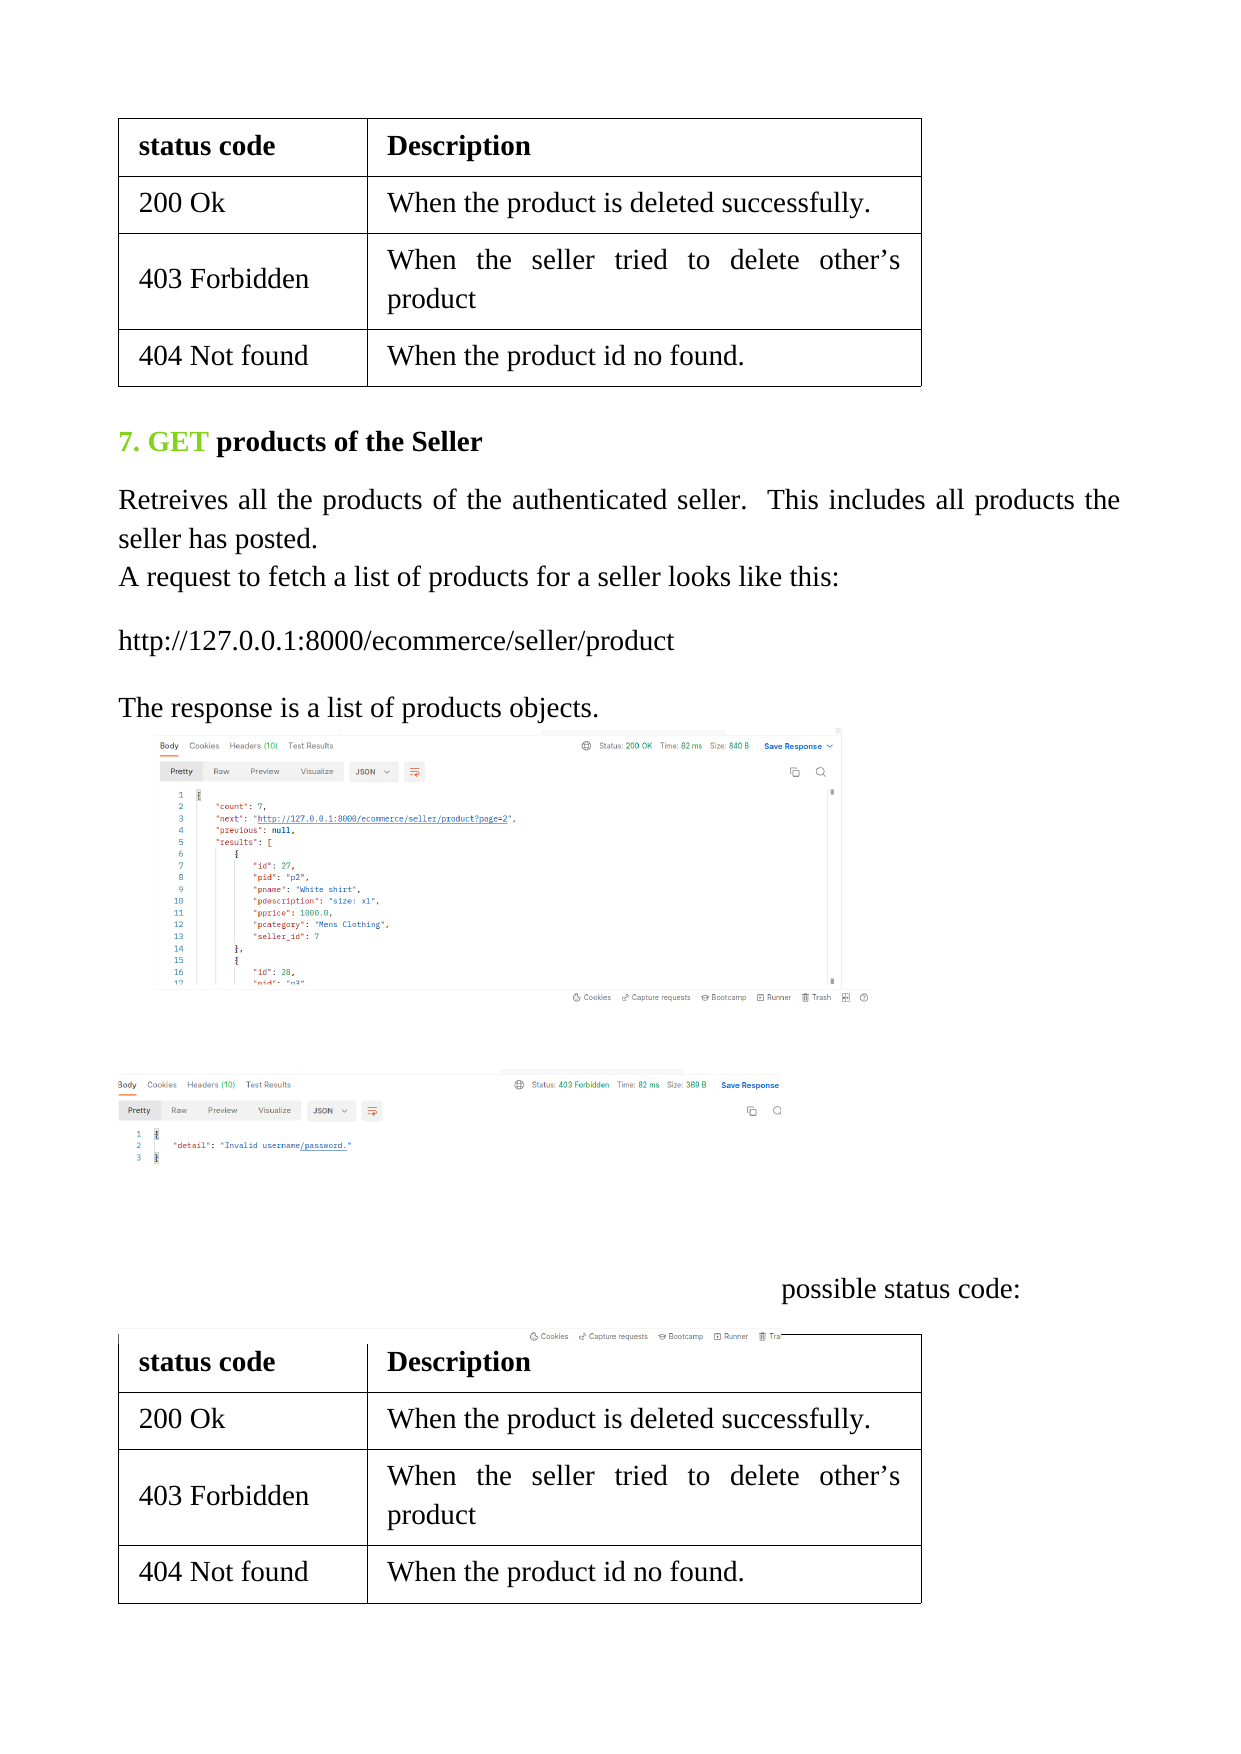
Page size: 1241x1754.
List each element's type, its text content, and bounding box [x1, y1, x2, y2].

text http://127.0.0.1:8000/ecommerce/seller/product [118, 623, 1122, 657]
table_cell When the product id no found. [368, 330, 921, 386]
table_cell 200 Ok [119, 177, 367, 233]
table_header Description [368, 119, 921, 176]
text possible status code: [118, 1271, 1122, 1304]
table_cell 404 Not found [119, 1546, 367, 1602]
text 7. GET products of the Seller [118, 424, 1122, 457]
table_header status code [119, 119, 367, 176]
table_header Description [368, 1335, 921, 1392]
table_cell 200 Ok [119, 1393, 367, 1449]
table_cell 404 Not found [119, 330, 367, 386]
text The response is a list of products objects. [118, 690, 1122, 724]
table_header status code [119, 1335, 367, 1392]
table_cell When the product is deleted successfully. [368, 1393, 921, 1449]
text A request to fetch a list of products for a seller looks like this: [118, 559, 1122, 593]
table_cell 403 Forbidden [119, 234, 367, 329]
text Retreives all the products of the authenticated seller. This includes all products the seller has posted. [118, 482, 1122, 554]
table_cell When the product is deleted successfully. [368, 177, 921, 233]
table_cell When the seller tried to delete other’s product [368, 1450, 921, 1545]
table_cell When the product id no found. [368, 1546, 921, 1602]
table_cell When the seller tried to delete other’s product [368, 234, 921, 329]
table_cell 403 Forbidden [119, 1450, 367, 1545]
